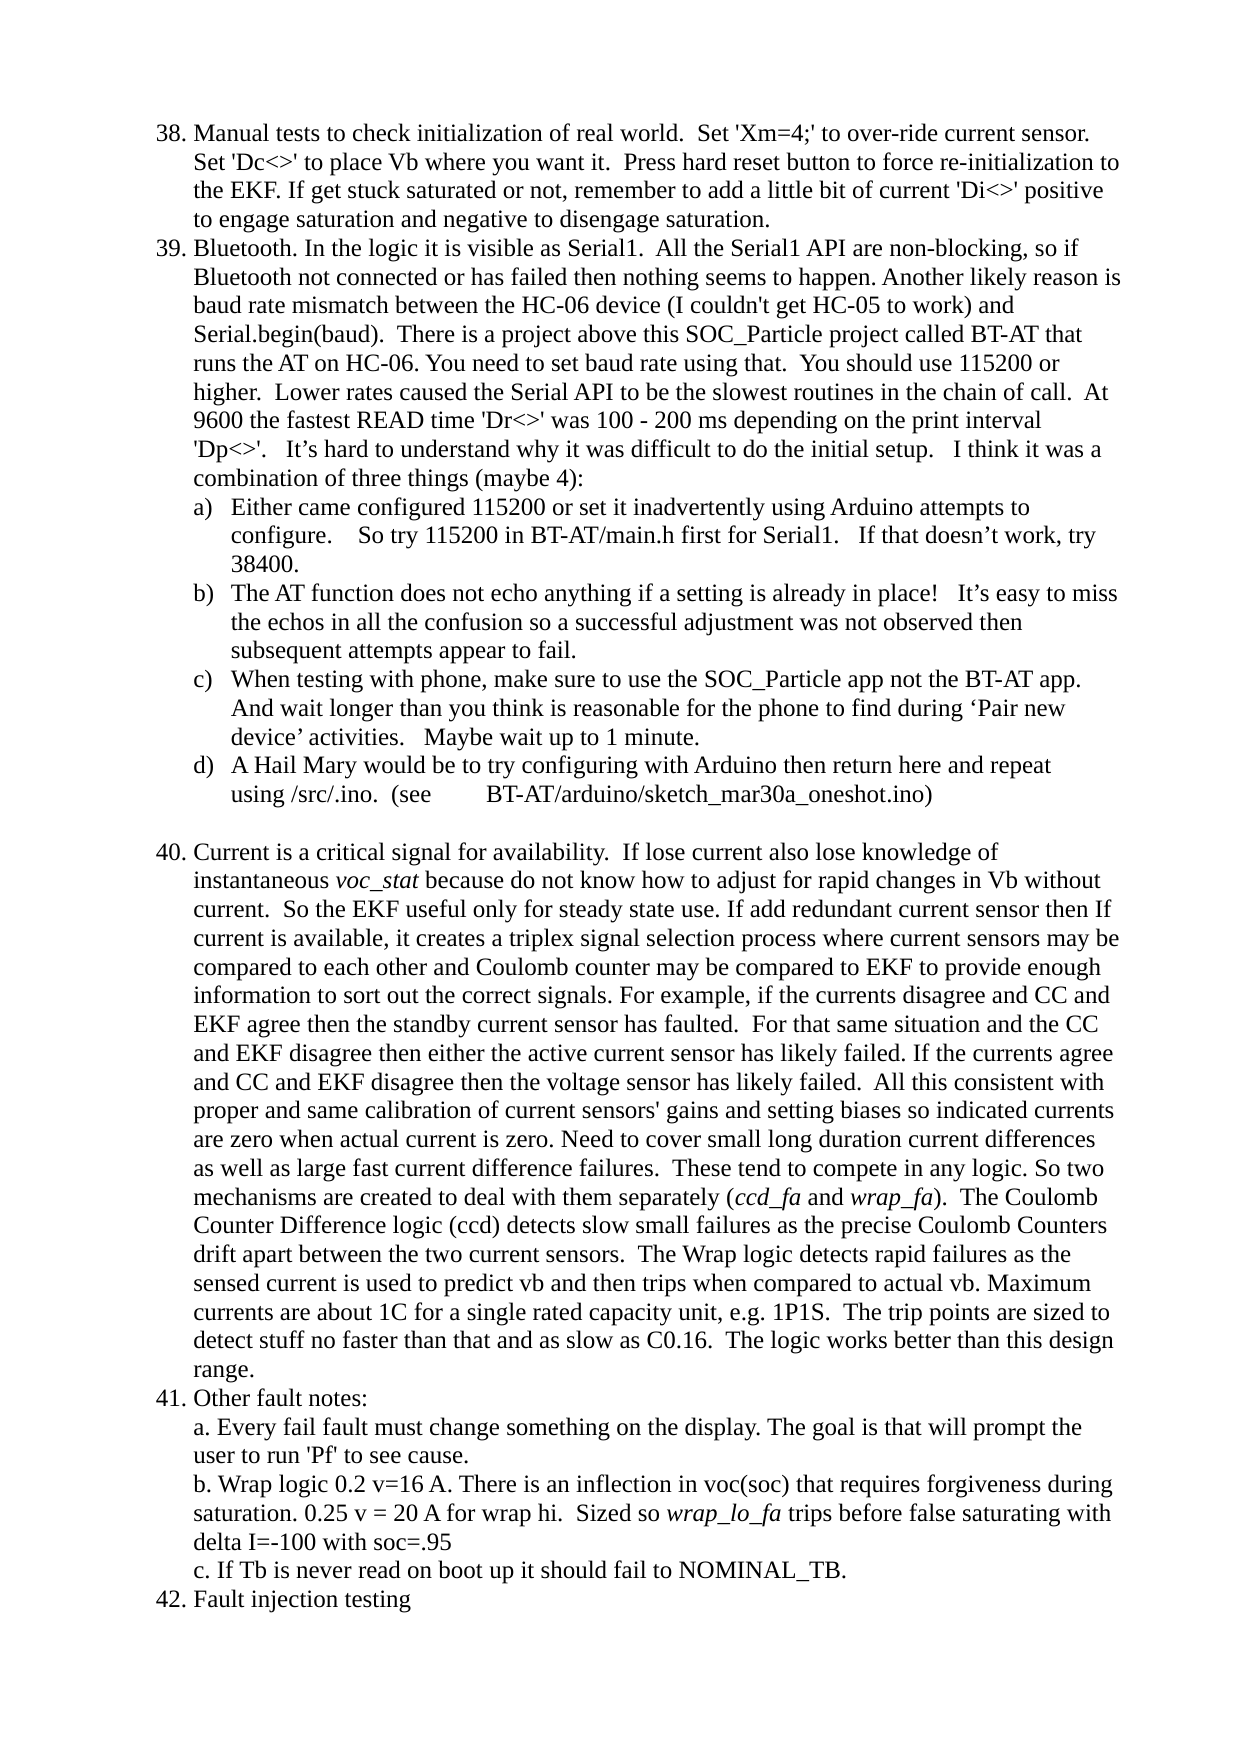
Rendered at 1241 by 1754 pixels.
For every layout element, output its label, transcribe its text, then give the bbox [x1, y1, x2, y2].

list The AT function does not echo anything if a setting is already in place! It’s easy to miss the echos in all the confusion so a successful adjustment was not observed then subsequent attempts appear to fail. [193, 578, 1122, 664]
list A Hail Mary would be to try configuring with Arduino then return here and repeat using /src/.ino. (see BT-AT/arduino/sketch_mar30a_oneshot.ino) [193, 751, 1122, 808]
list When testing with phone, make sure to use the SOC_Particle app not the BT-AT app. And wait longer than you think is reasonable for the phone to find during ‘Pair new device’ activities. Maybe wait up to 1 minute. [193, 664, 1122, 751]
list Fault injection testing [156, 1584, 1122, 1613]
list b. Wrap logic 0.2 v=16 A. There is an inflection in voc(soc) that requires forgiveness during saturation. 0.25 v = 20 A for wrap hi. Sized so wrap_lo_fa trips before false saturating with delta I=-100 with soc=.95 [156, 1469, 1122, 1556]
list Either came configured 115200 or set it inadvertently using Arduino attempts to configure. So try 115200 in BT-AT/main.h first for Serial1. If that doesn’t work, try 38400. [193, 492, 1122, 578]
list a. Every fail fault must change something on the display. The goal is that will prompt the user to run 'Pf' to see cause. [156, 1412, 1122, 1469]
list Other fault notes: [156, 1383, 1122, 1412]
list Manual tests to check initialization of real world. Set 'Xm=4;' to over-ride current sensor. Set 'Dc<>' to place Vb where you want it. Press hard reset button to force re-initialization to the EKF. If get stuck saturated or not, remember to add a little bit of current 'Di<>' positive to engage saturation and negative to disengage saturation. [156, 118, 1122, 233]
list Bluetooth. In the logic it is visible as Serial1. All the Serial1 API are non-blocking, so if Bluetooth not connected or has failed then nothing seems to happen. Another likely reason is baud rate mismatch between the HC-06 device (I couldn't get HC-05 to work) and Serial.begin(baud). There is a project above this SOC_Particle project called BT-AT that runs the AT on HC-06. You need to set baud rate using that. You should use 115200 or higher. Lower rates caused the Serial API to be the slowest routines in the chain of call. At 9600 the fastest READ time 'Dr<>' was 100 - 200 ms depending on the print interval 'Dp<>'. It’s hard to understand why it was difficult to do the initial setup. I think it was a combination of three things (maybe 4): [156, 233, 1122, 492]
list c. If Tb is never read on boot up it should fail to NOMINAL_TB. [156, 1556, 1122, 1584]
list Current is a critical signal for availability. If lose current also lose knowledge of instantaneous voc_stat because do not know how to adjust for rapid changes in Vb without current. So the EKF useful only for steady state use. If add redundant current sensor then If current is available, it creates a triplex signal selection process where current sensors may be compared to each other and Coulomb counter may be compared to EKF to provide enough information to sort out the correct signals. For example, if the currents disagree and CC and EKF agree then the standby current sensor has faulted. For that same situation and the CC and EKF disagree then either the active current sensor has likely failed. If the currents agree and CC and EKF disagree then the voltage sensor has likely failed. All this consistent with proper and same calibration of current sensors' gains and setting biases so indicated currents are zero when actual current is zero. Need to cover small long duration current differences as well as large fast current difference failures. These tend to compete in any logic. So two mechanisms are created to deal with them separately (ccd_fa and wrap_fa). The Coulomb Counter Difference logic (ccd) detects slow small failures as the precise Coulomb Counters drift apart between the two current sensors. The Wrap logic detects rapid failures as the sensed current is used to predict vb and then trips when compared to actual vb. Maximum currents are about 1C for a single rated capacity unit, e.g. 1P1S. The trip points are sized to detect stuff no faster than that and as slow as C0.16. The logic works better than this design range. [156, 837, 1122, 1383]
